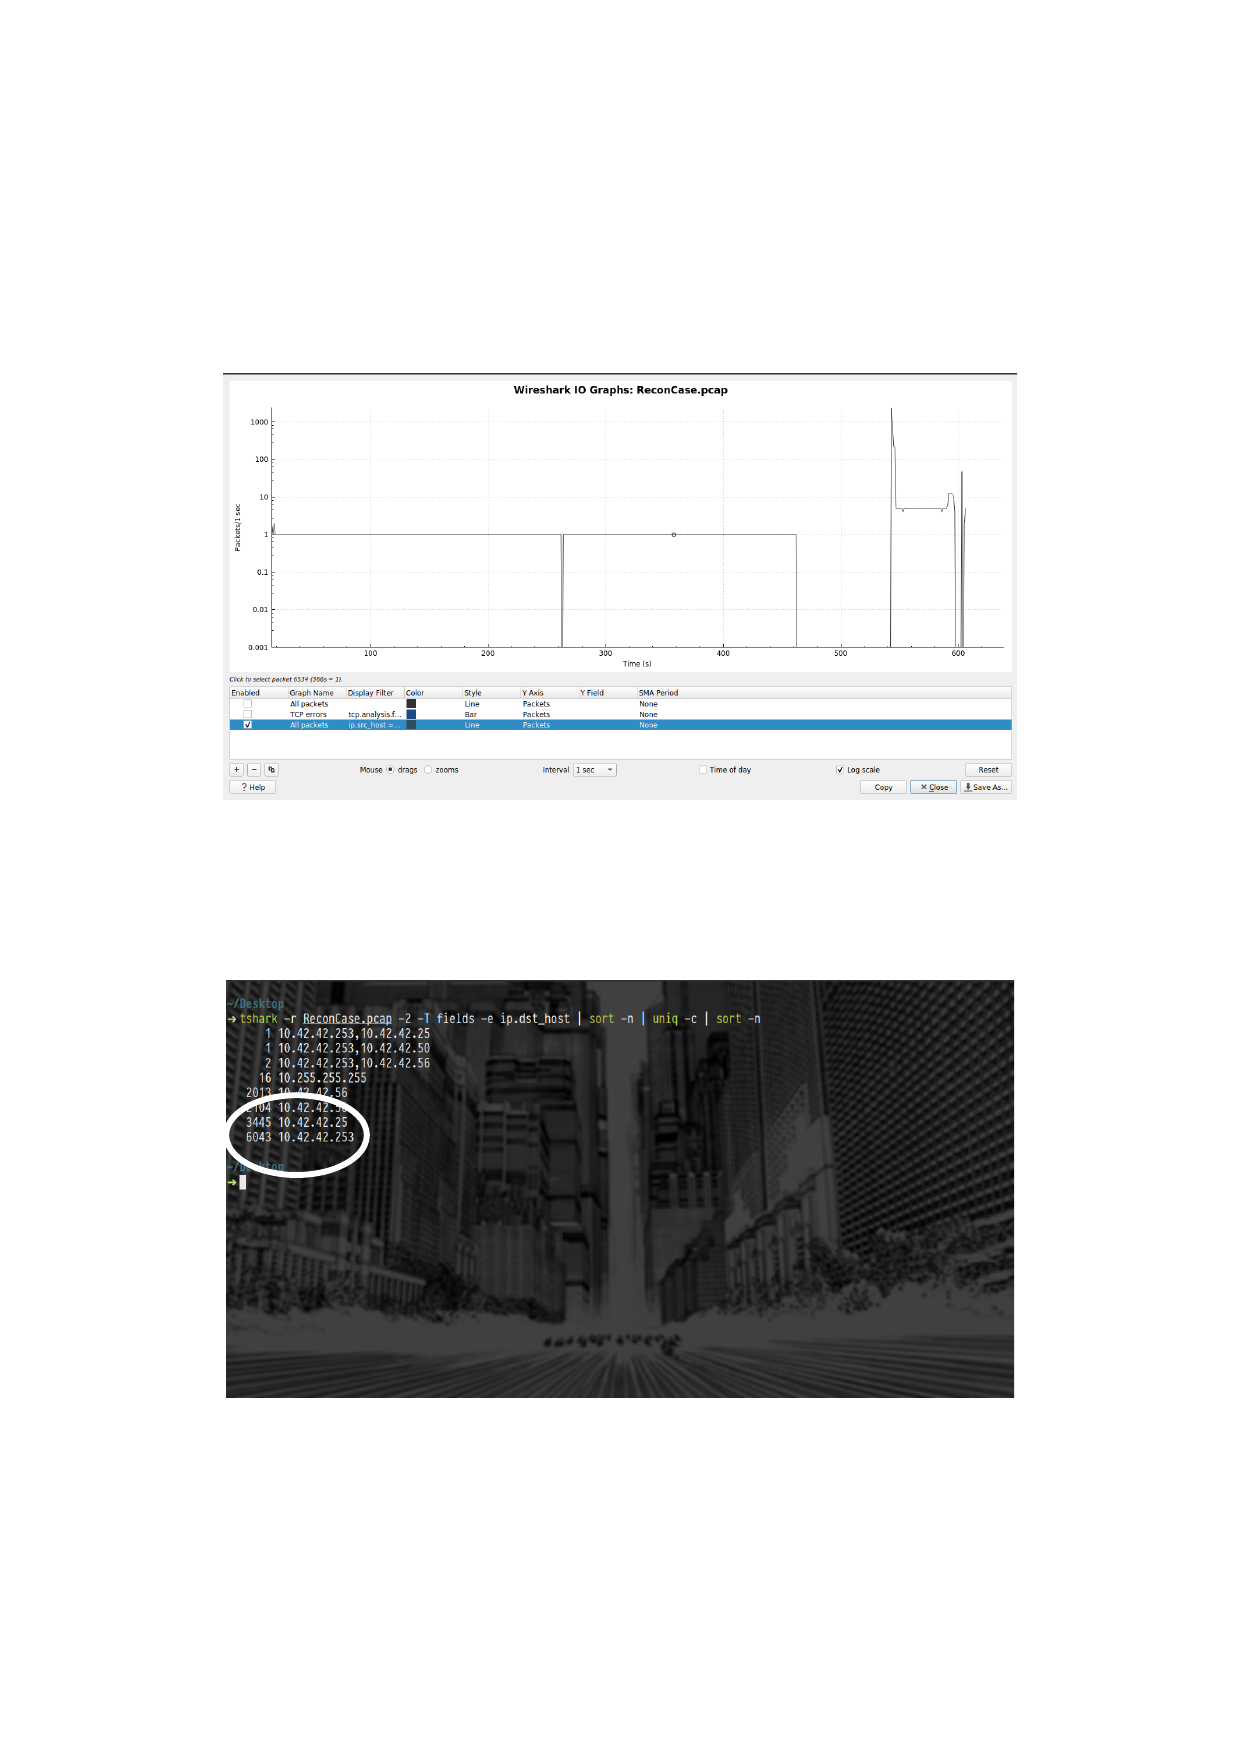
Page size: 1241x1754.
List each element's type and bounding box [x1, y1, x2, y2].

picture [223, 373, 1018, 800]
picture [230, 1099, 363, 1172]
picture [226, 980, 1015, 1398]
